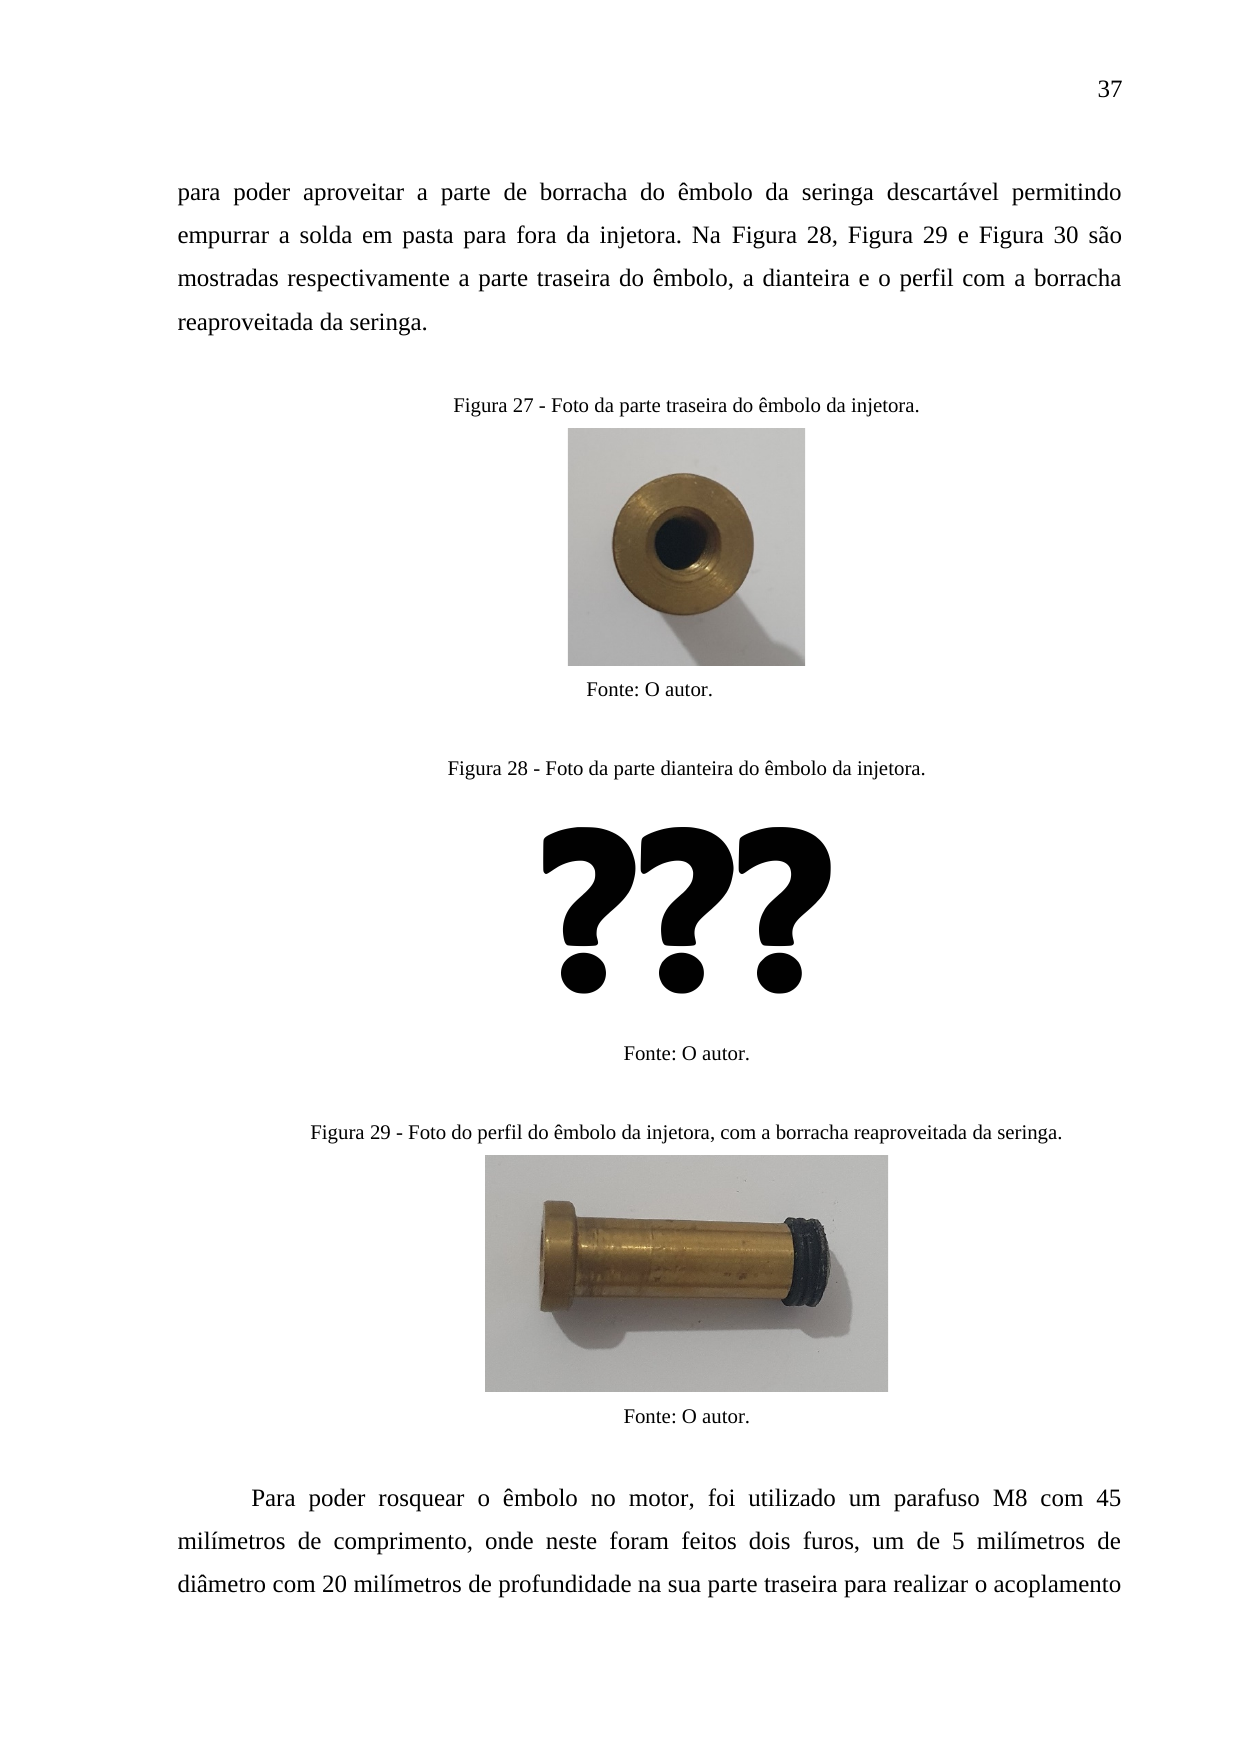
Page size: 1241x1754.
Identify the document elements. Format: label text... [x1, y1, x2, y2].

text Para poder rosquear o êmbolo no motor, foi utilizado um parafuso M8 com 45 milímetros de comprimento, onde neste foram feitos dois furos, um de 5 milímetros de diâmetro com 20 milímetros de profundidade na sua parte traseira para realizar o acoplamento [177, 1483, 1122, 1598]
text Fonte: O autor. [177, 1404, 1122, 1428]
text Figura 29 - Foto do perfil do êmbolo da injetora, com a borracha reaproveitada da seringa. [177, 1120, 1122, 1144]
text Figura 28 - Foto da parte dianteira do êmbolo da injetora. [177, 756, 1122, 780]
picture [480, 792, 894, 1029]
picture [485, 1155, 889, 1392]
text Fonte: O autor. [177, 1041, 1122, 1064]
text Fonte: O autor. [177, 429, 1122, 701]
text para poder aproveitar a parte de borracha do êmbolo da seringa descartável permitindo empurrar a solda em pasta para fora da injetora. Na Figura 28, Figura 29 e Figura 30 são mostradas respectivamente a parte traseira do êmbolo, a dianteira e o perfil com a borracha reaproveitada da seringa. [177, 177, 1122, 335]
picture [567, 428, 806, 666]
text Figura 27 - Foto da parte traseira do êmbolo da injetora. [177, 393, 1122, 417]
